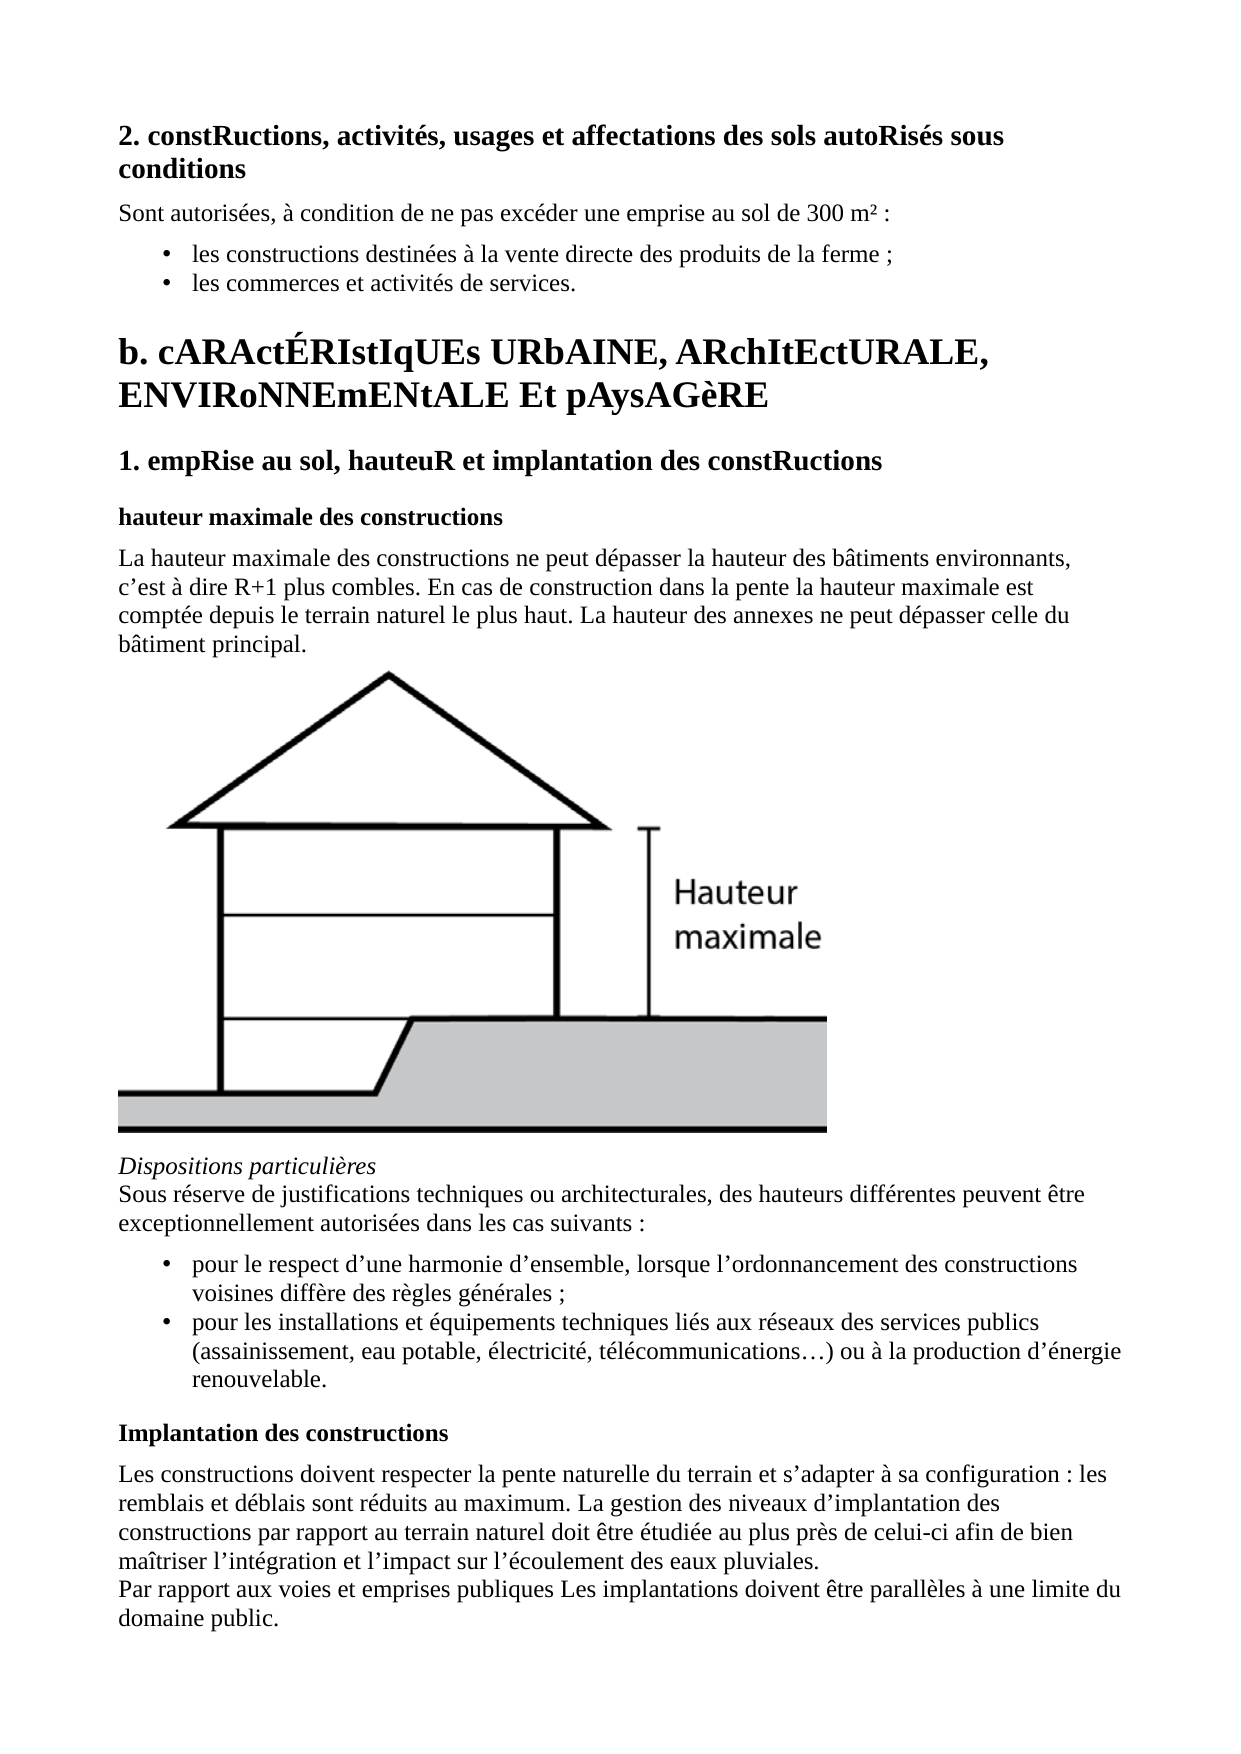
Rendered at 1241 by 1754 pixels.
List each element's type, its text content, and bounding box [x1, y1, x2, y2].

list les commerces et activités de services. [162, 268, 1122, 296]
subtitle 2. constRuctions, activités, usages et affectations des sols autoRisés sous conditions [118, 118, 1122, 185]
picture [118, 670, 827, 1133]
subtitle b. cARActÉRIstIqUEs URbAINE, ARchItEctURALE, ENVIRoNNEmENtALE Et pAysAGèRE [118, 330, 1122, 416]
list pour les installations et équipements techniques liés aux réseaux des services publics (assainissement, eau potable, électricité, télécommunications…) ou à la production d’énergie renouvelable. [162, 1307, 1122, 1393]
subtitle Implantation des constructions [118, 1418, 1122, 1447]
list les constructions destinées à la vente directe des produits de la ferme ; [162, 239, 1122, 268]
subtitle hauteur maximale des constructions [118, 502, 1122, 530]
text Sont autorisées, à condition de ne pas excéder une emprise au sol de 300 m² : [118, 198, 1122, 226]
list pour le respect d’une harmonie d’ensemble, lorsque l’ordonnancement des constructions voisines diffère des règles générales ; [162, 1249, 1122, 1307]
subtitle 1. empRise au sol, hauteuR et implantation des constRuctions [118, 443, 1122, 477]
text Les constructions doivent respecter la pente naturelle du terrain et s’adapter à sa configuration : les remblais et déblais sont réduits au maximum. La gestion des niveaux d’implantation des constructions par rapport au terrain naturel doit être étudiée au plus près de celui-ci afin de bien maîtriser l’intégration et l’impact sur l’écoulement des eaux pluviales. [118, 1459, 1122, 1574]
text Sous réserve de justifications techniques ou architecturales, des hauteurs différentes peuvent être exceptionnellement autorisées dans les cas suivants : [118, 1179, 1122, 1237]
text La hauteur maximale des constructions ne peut dépasser la hauteur des bâtiments environnants, c’est à dire R+1 plus combles. En cas de construction dans la pente la hauteur maximale est comptée depuis le terrain naturel le plus haut. La hauteur des annexes ne peut dépasser celle du bâtiment principal. [118, 543, 1122, 658]
text Dispositions particulières [118, 1151, 1122, 1179]
text Par rapport aux voies et emprises publiques Les implantations doivent être parallèles à une limite du domaine public. [118, 1574, 1122, 1632]
